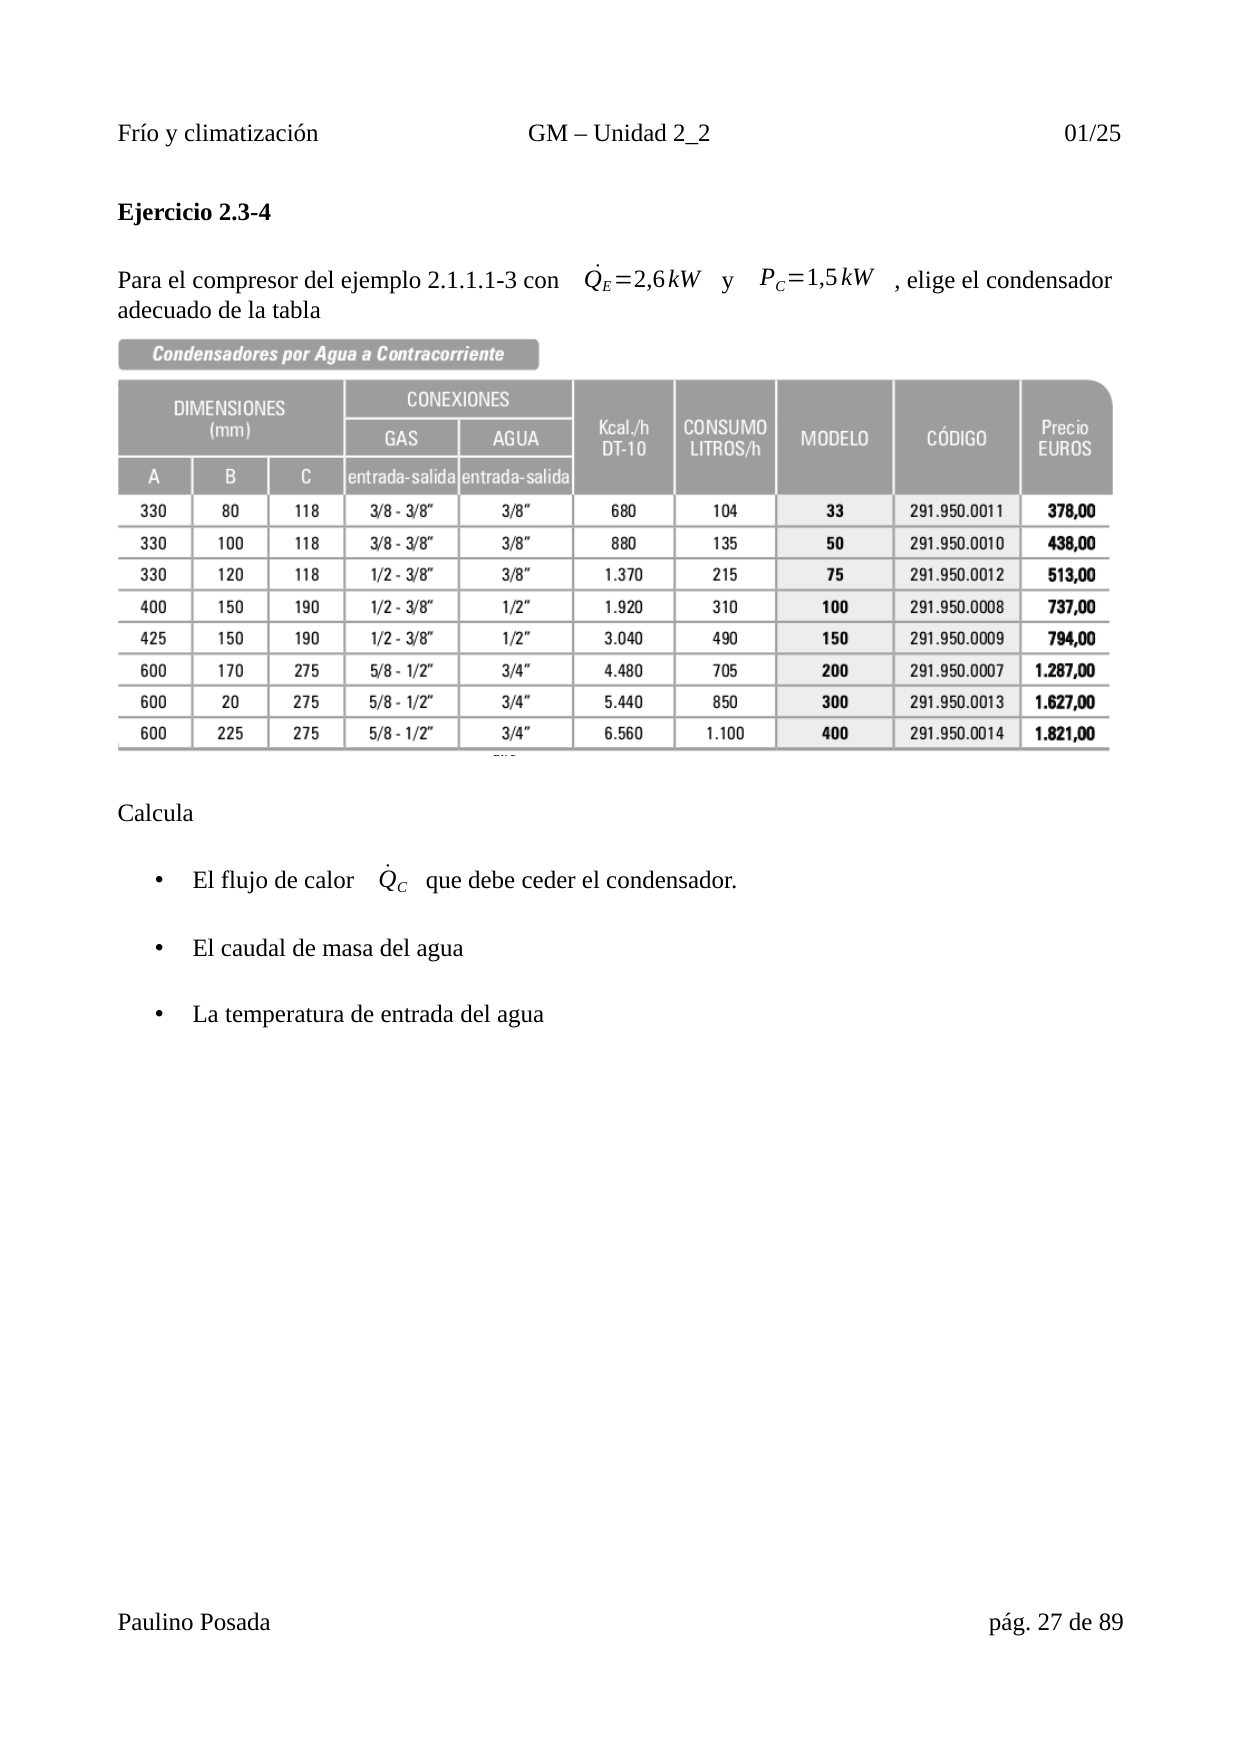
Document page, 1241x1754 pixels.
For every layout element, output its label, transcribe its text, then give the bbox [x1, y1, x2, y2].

list La temperatura de entrada del agua [155, 999, 1123, 1028]
text Suponiendo una temperatura de condensación de se deduce que la temperatura media del aire en el condensador será de . [117, 695, 1123, 760]
text Calcula [117, 798, 1123, 826]
text Ejercicio 2.3-4 [117, 197, 1123, 226]
text Para el compresor del ejemplo 2.1.1.1-3 con y , elige el condensador adecuado de la tabla [117, 263, 1123, 324]
list El caudal de masa del agua [155, 933, 1123, 962]
list El flujo de calor que debe ceder el condensador. [155, 864, 1123, 896]
picture [118, 336, 1123, 755]
